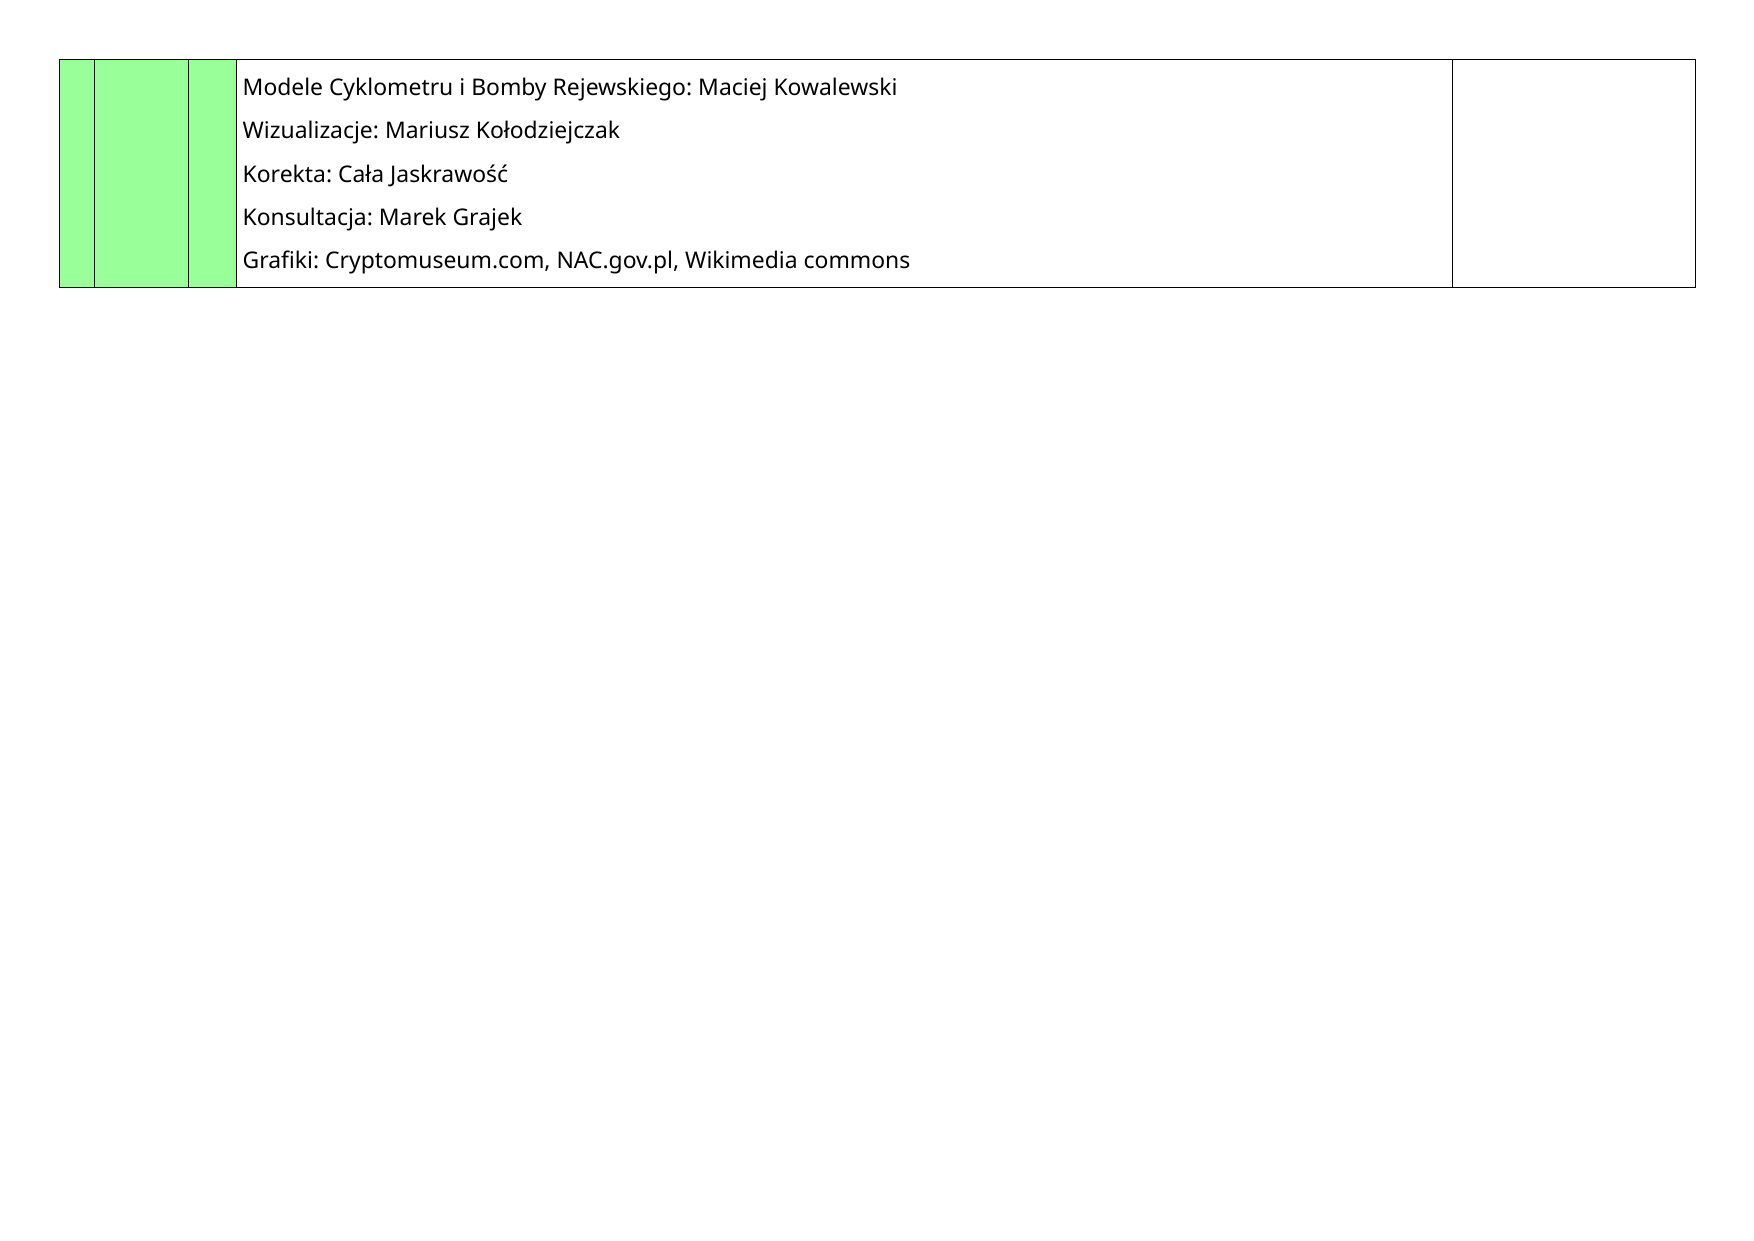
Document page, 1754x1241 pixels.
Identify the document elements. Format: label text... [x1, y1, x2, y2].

table_cell Modele Cyklometru i Bomby Rejewskiego: Maciej Kowalewski Wizualizacje: Mariusz Kołodziejczak Korekta: Cała Jaskrawość Konsultacja: Marek Grajek Grafiki: Cryptomuseum.com, NAC.gov.pl, Wikimedia commons [237, 60, 1452, 287]
table_cell [189, 60, 236, 287]
table_cell [60, 60, 94, 287]
table_cell [1453, 60, 1695, 287]
table_cell [95, 60, 188, 287]
